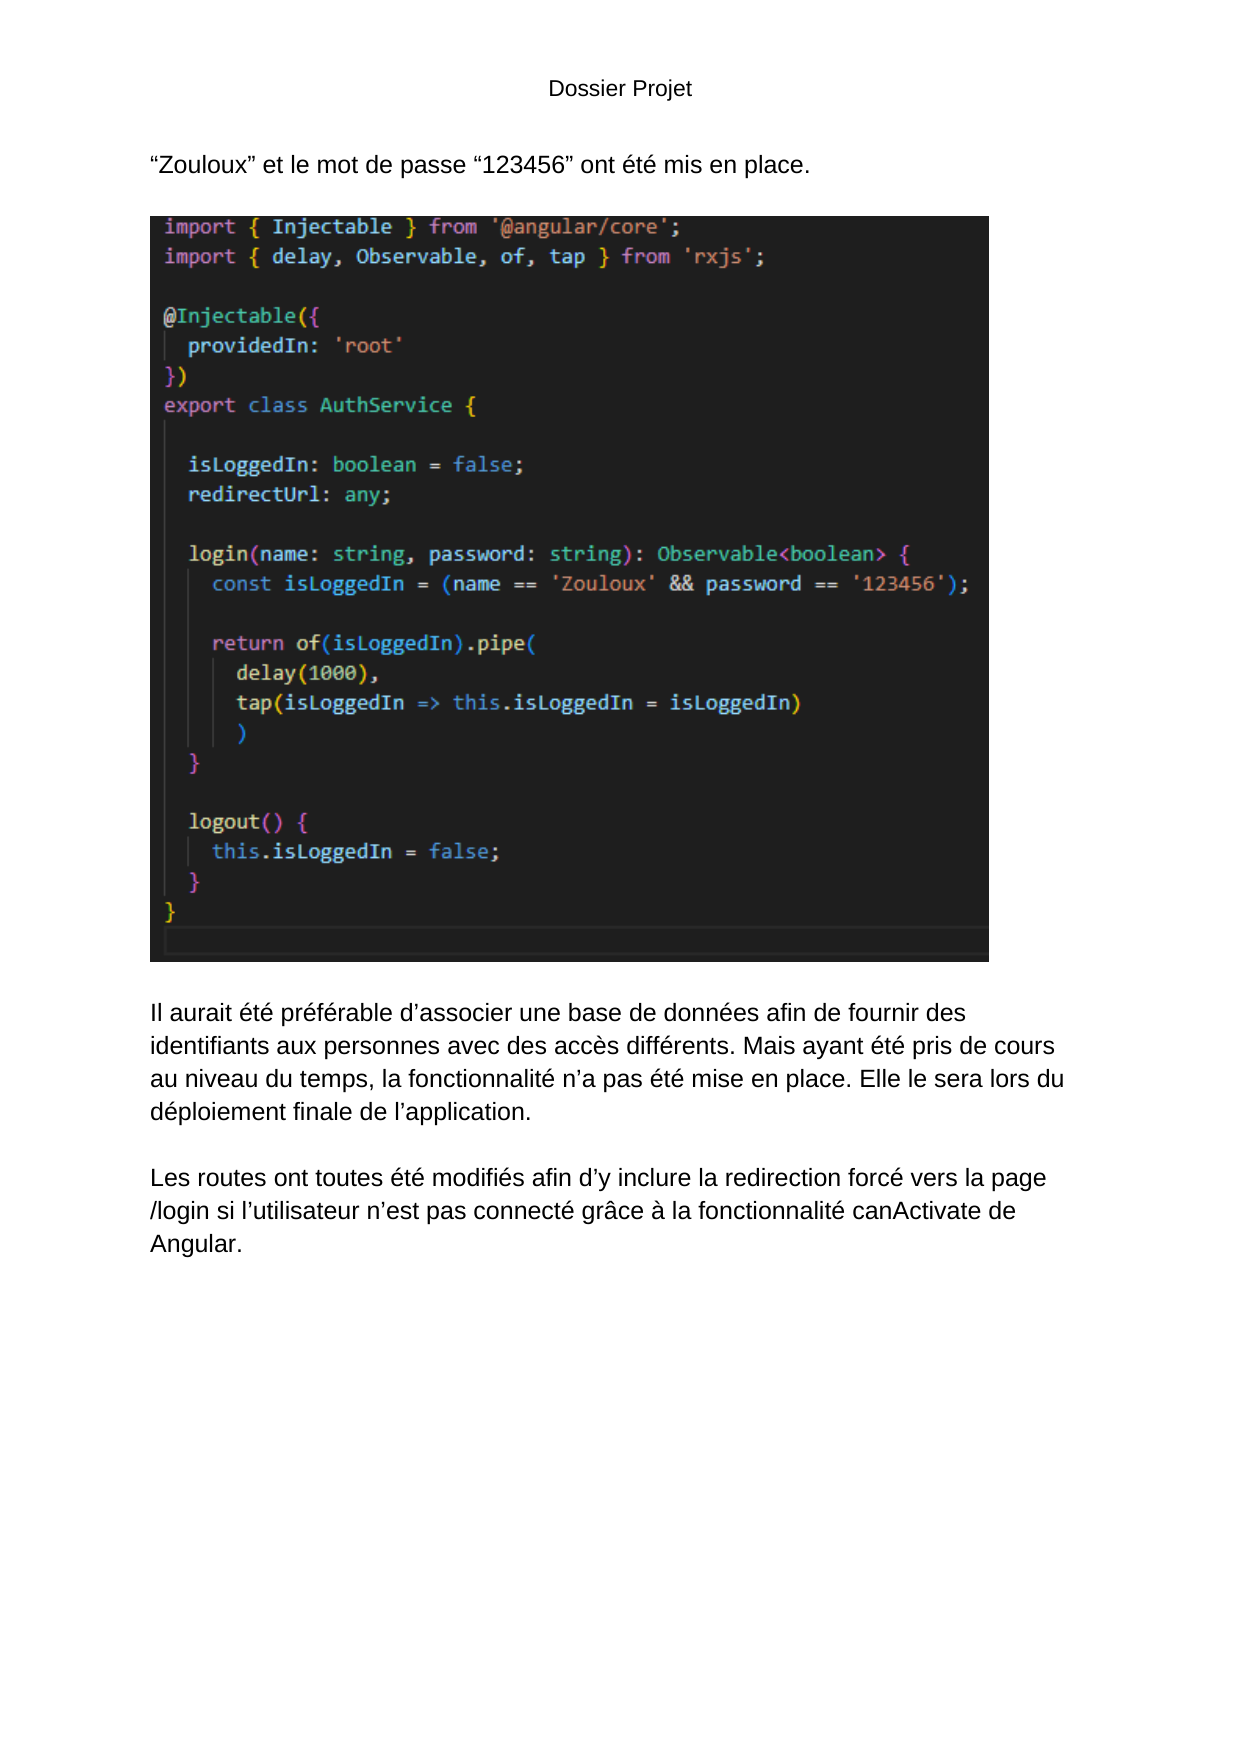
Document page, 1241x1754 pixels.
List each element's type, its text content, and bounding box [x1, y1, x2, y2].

picture [150, 216, 989, 962]
text “Zouloux” et le mot de passe “123456” ont été mis en place. [150, 150, 1090, 179]
text Les routes ont toutes été modifiés afin d’y inclure la redirection forcé vers la page /login si l’utilisateur n’est pas connecté grâce à la fonctionnalité canActivate de Angular. [150, 1163, 1090, 1258]
text Il aurait été préférable d’associer une base de données afin de fournir des identifiants aux personnes avec des accès différents. Mais ayant été pris de cours au niveau du temps, la fonctionnalité n’a pas été mise en place. Elle le sera lors du déploiement finale de l’application. [150, 998, 1090, 1126]
